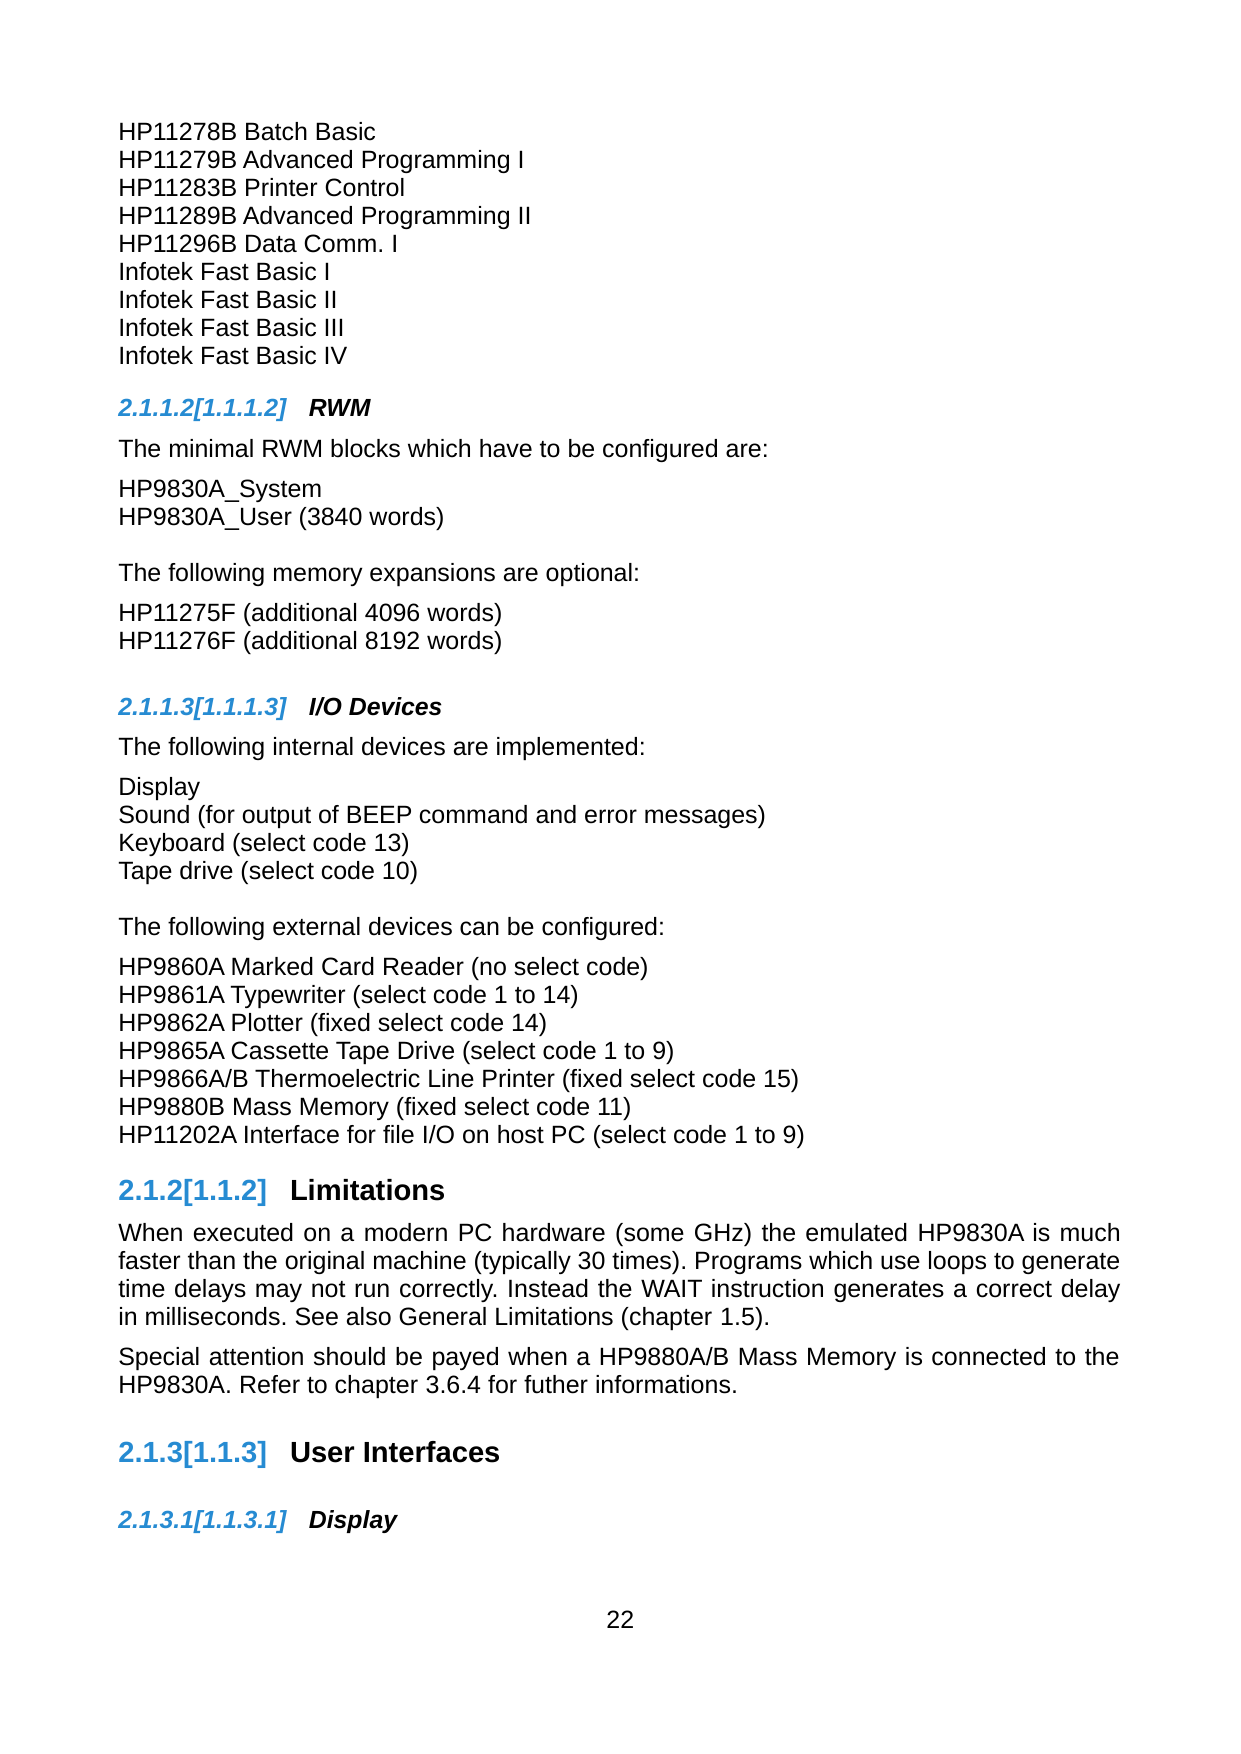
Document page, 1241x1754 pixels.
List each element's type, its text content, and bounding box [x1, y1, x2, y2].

text Infotek Fast Basic III [118, 313, 1122, 341]
text HP11278B Batch Basic [118, 118, 1122, 146]
text HP11283B Printer Control [118, 174, 1122, 202]
text Tape drive (select code 10) [118, 857, 1122, 885]
text Infotek Fast Basic IV [118, 341, 1122, 369]
text HP9830A_System HP9830A_User (3840 words) [118, 475, 1122, 531]
subtitle RWM [118, 394, 1122, 422]
subtitle User Interfaces [118, 1436, 1122, 1469]
text Infotek Fast Basic II [118, 286, 1122, 313]
subtitle Display [118, 1506, 1122, 1534]
text HP11276F (additional 8192 words) [118, 627, 1122, 655]
text HP9861A Typewriter (select code 1 to 14) [118, 981, 1122, 1009]
text Keyboard (select code 13) [118, 829, 1122, 857]
text The following memory expansions are optional: [118, 559, 1122, 587]
text HP11275F (additional 4096 words) [118, 599, 1122, 627]
text Infotek Fast Basic I [118, 258, 1122, 286]
text HP11296B Data Comm. I [118, 230, 1122, 258]
subtitle I/O Devices [118, 692, 1122, 720]
text The following external devices can be configured: [118, 913, 1122, 941]
text HP9880B Mass Memory (fixed select code 11) [118, 1093, 1122, 1121]
text Display [118, 773, 1122, 801]
text The minimal RWM blocks which have to be configured are: [118, 434, 1122, 462]
text The following internal devices are implemented: [118, 733, 1122, 761]
text Special attention should be payed when a HP9880A/B Mass Memory is connected to the HP9830A. Refer to chapter 3.6.4 for futher informations. [118, 1343, 1122, 1399]
text HP11289B Advanced Programming II [118, 202, 1122, 230]
text HP11202A Interface for file I/O on host PC (select code 1 to 9) [118, 1121, 1122, 1148]
subtitle Limitations [118, 1173, 1122, 1206]
text HP9862A Plotter (fixed select code 14) [118, 1009, 1122, 1037]
text When executed on a modern PC hardware (some GHz) the emulated HP9830A is much faster than the original machine (typically 30 times). Programs which use loops to generate time delays may not run correctly. Instead the WAIT instruction generates a correct delay in milliseconds. See also General Limitations (chapter 1.5). [118, 1219, 1122, 1330]
text HP9866A/B Thermoelectric Line Printer (fixed select code 15) [118, 1065, 1122, 1093]
text HP11279B Advanced Programming I [118, 146, 1122, 174]
text Sound (for output of BEEP command and error messages) [118, 801, 1122, 829]
text HP9860A Marked Card Reader (no select code) [118, 953, 1122, 981]
text HP9865A Cassette Tape Drive (select code 1 to 9) [118, 1037, 1122, 1065]
